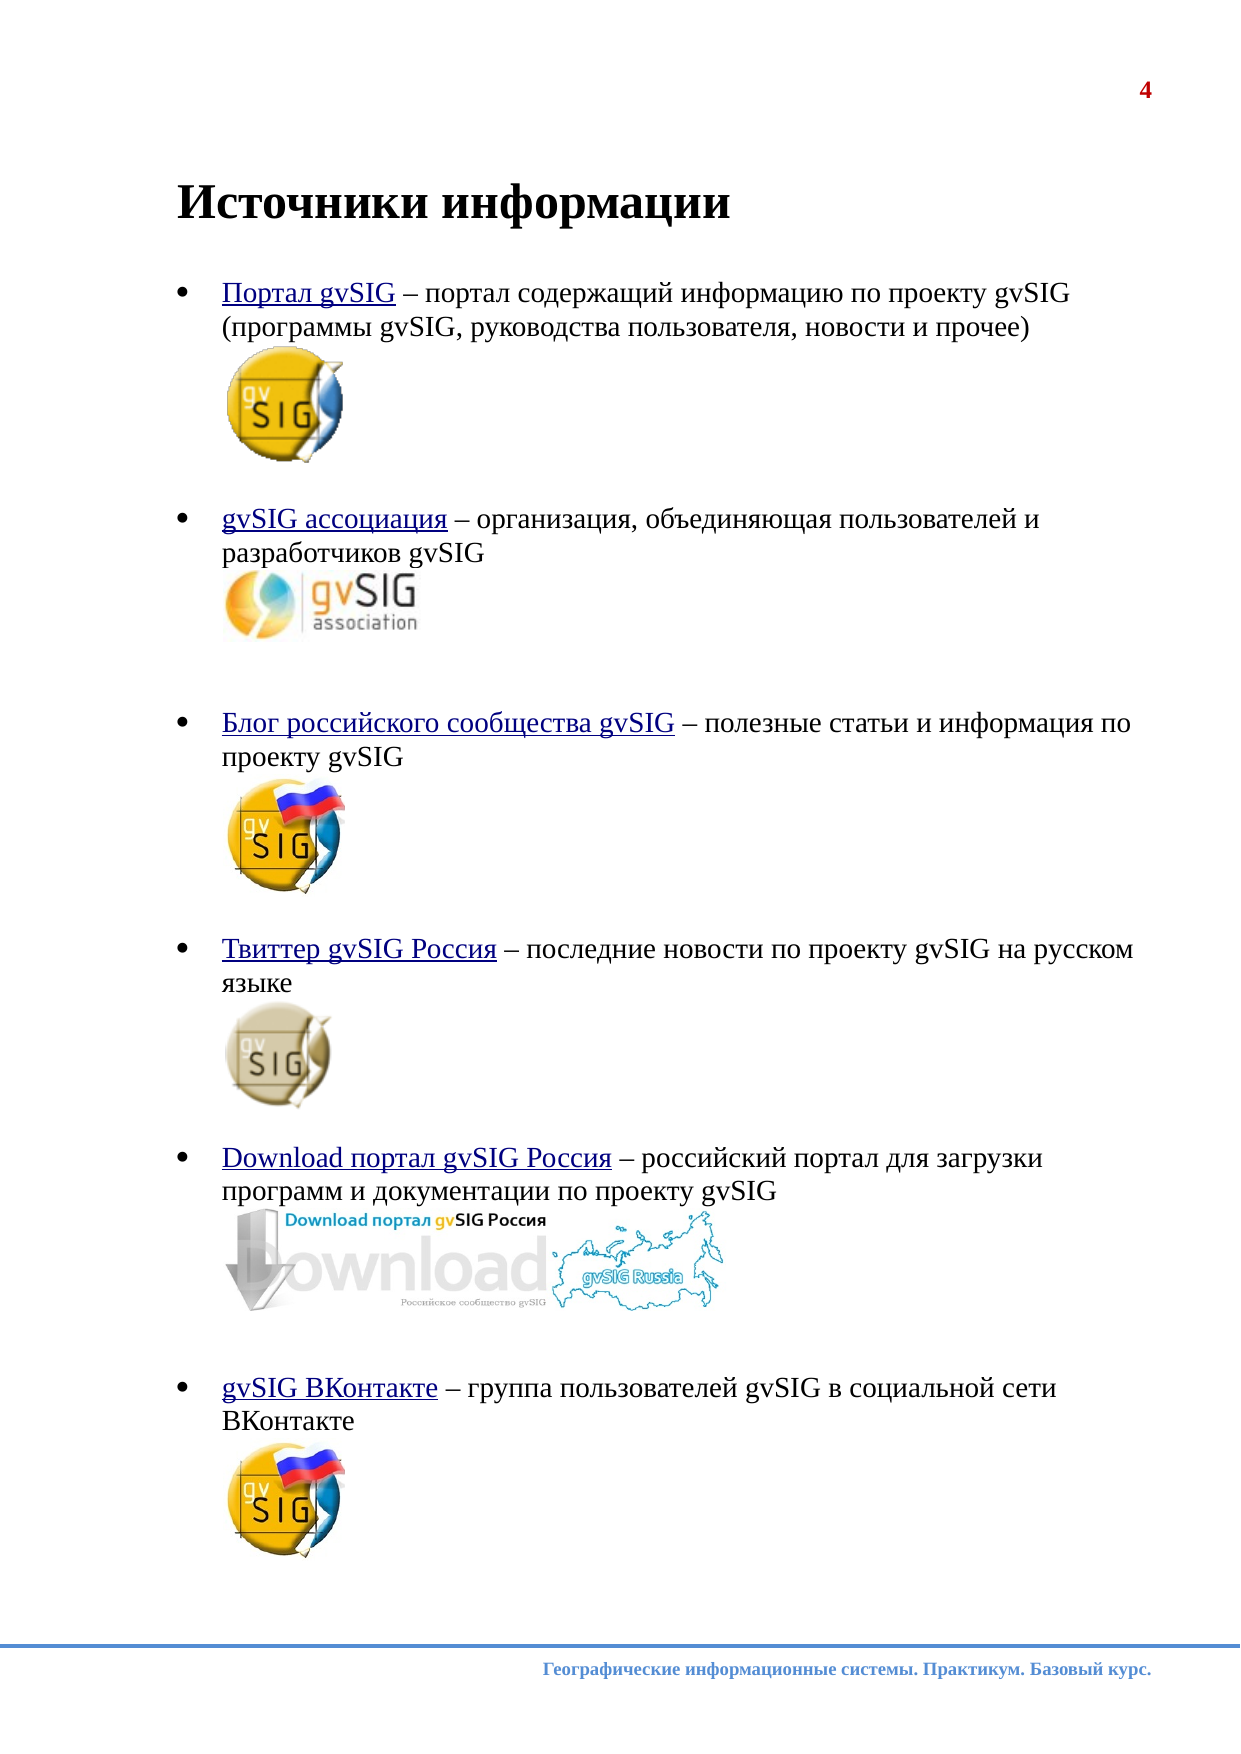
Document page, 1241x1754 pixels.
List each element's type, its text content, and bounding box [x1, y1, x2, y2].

list Портал gvSIG – портал содержащий информацию по проекту gvSIG (программы gvSIG, руководства пользователя, новости и прочее) [177, 275, 1152, 468]
list gvSIG ВКонтакте – группа пользователей gvSIG в социальной сети ВКонтакте [177, 1370, 1152, 1562]
subtitle Источники информации [177, 172, 1152, 229]
picture [223, 570, 424, 642]
picture [223, 344, 345, 466]
list Твиттер gvSIG Россия – последние новости по проекту gvSIG на русском языке [177, 931, 1152, 1111]
picture [223, 774, 345, 897]
list Download портал gvSIG Россия – российский портал для загрузки программ и документации по проекту gvSIG [177, 1140, 1152, 1312]
list gvSIG ассоциация – организация, объединяющая пользователей и разработчиков gvSIG [177, 501, 1152, 643]
picture [223, 1000, 333, 1110]
list Блог российского сообщества gvSIG – полезные статьи и информация по проекту gvSIG [177, 706, 1152, 898]
picture [223, 1438, 345, 1561]
picture [223, 1208, 727, 1311]
